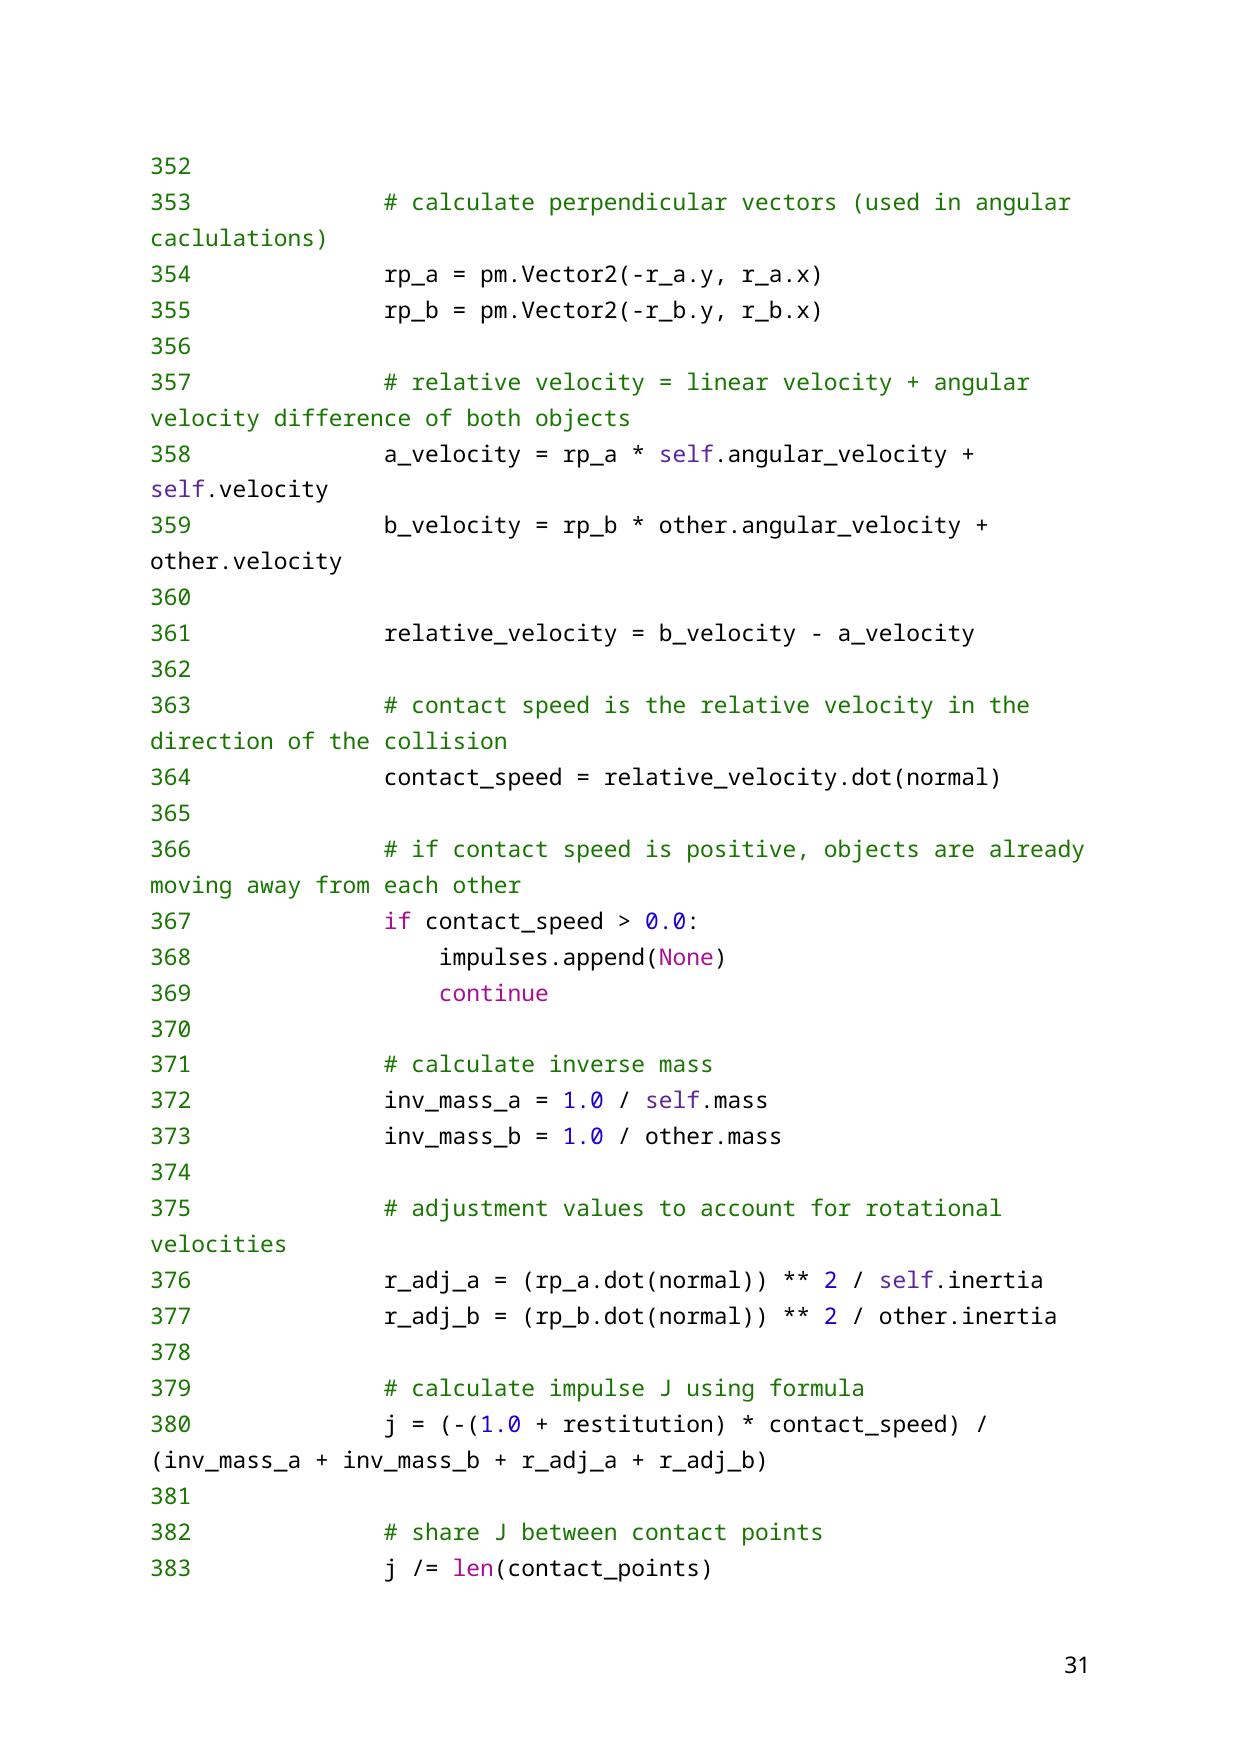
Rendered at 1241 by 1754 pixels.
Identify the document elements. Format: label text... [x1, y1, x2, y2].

text 380 j = (-(1.0 + restitution) * contact_speed) / (inv_mass_a + inv_mass_b + r_adj_a + r_adj_b) [150, 1408, 1090, 1475]
text 361 relative_velocity = b_velocity - a_velocity [150, 617, 1090, 648]
text 382 # share J between contact points [150, 1516, 1090, 1547]
text 365 [150, 797, 1090, 828]
text 359 b_velocity = rp_b * other.angular_velocity + other.velocity [150, 509, 1090, 577]
text 368 impulses.append(None) [150, 941, 1090, 972]
text 377 r_adj_b = (rp_b.dot(normal)) ** 2 / other.inertia [150, 1300, 1090, 1331]
text 374 [150, 1156, 1090, 1187]
text 353 # calculate perpendicular vectors (used in angular caclulations) [150, 186, 1090, 253]
text 362 [150, 653, 1090, 684]
text 373 inv_mass_b = 1.0 / other.mass [150, 1120, 1090, 1152]
text 378 [150, 1336, 1090, 1367]
text 366 # if contact speed is positive, objects are already moving away from each other [150, 833, 1090, 900]
text 371 # calculate inverse mass [150, 1048, 1090, 1080]
text 367 if contact_speed > 0.0: [150, 905, 1090, 936]
text 379 # calculate impulse J using formula [150, 1372, 1090, 1403]
text 381 [150, 1480, 1090, 1511]
text 360 [150, 581, 1090, 612]
text 363 # contact speed is the relative velocity in the direction of the collision [150, 689, 1090, 756]
text 355 rp_b = pm.Vector2(-r_b.y, r_b.x) [150, 294, 1090, 325]
text 369 continue [150, 977, 1090, 1008]
text 357 # relative velocity = linear velocity + angular velocity difference of both objects [150, 366, 1090, 433]
text 364 contact_speed = relative_velocity.dot(normal) [150, 761, 1090, 792]
text 352 [150, 150, 1090, 181]
text 358 a_velocity = rp_a * self.angular_velocity + self.velocity [150, 437, 1090, 505]
text 376 r_adj_a = (rp_a.dot(normal)) ** 2 / self.inertia [150, 1264, 1090, 1295]
text 383 j /= len(contact_points) [150, 1552, 1090, 1583]
text 354 rp_a = pm.Vector2(-r_a.y, r_a.x) [150, 258, 1090, 289]
text 375 # adjustment values to account for rotational velocities [150, 1192, 1090, 1259]
text 356 [150, 330, 1090, 361]
text 372 inv_mass_a = 1.0 / self.mass [150, 1084, 1090, 1116]
text 370 [150, 1012, 1090, 1044]
